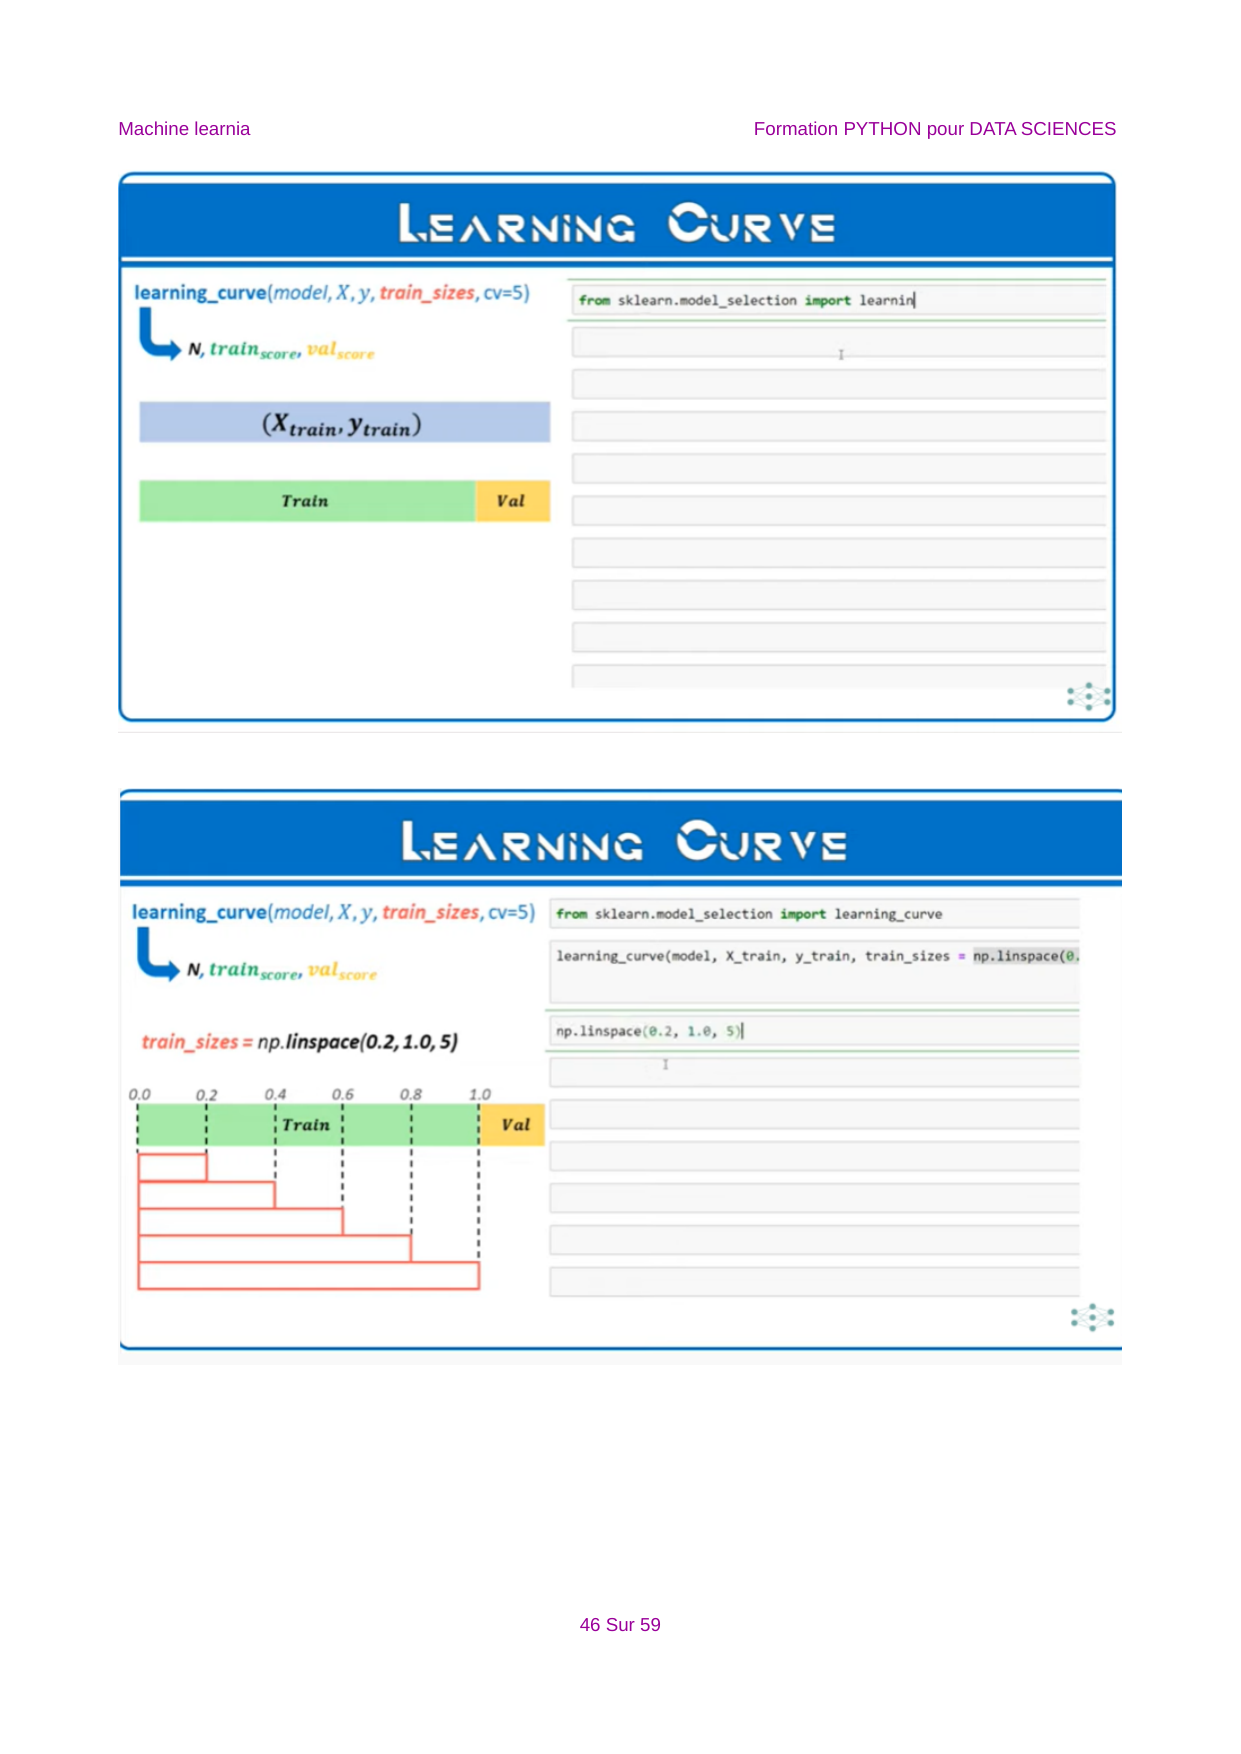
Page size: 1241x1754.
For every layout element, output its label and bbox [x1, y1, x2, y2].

picture [118, 169, 1122, 733]
picture [118, 788, 1122, 1365]
